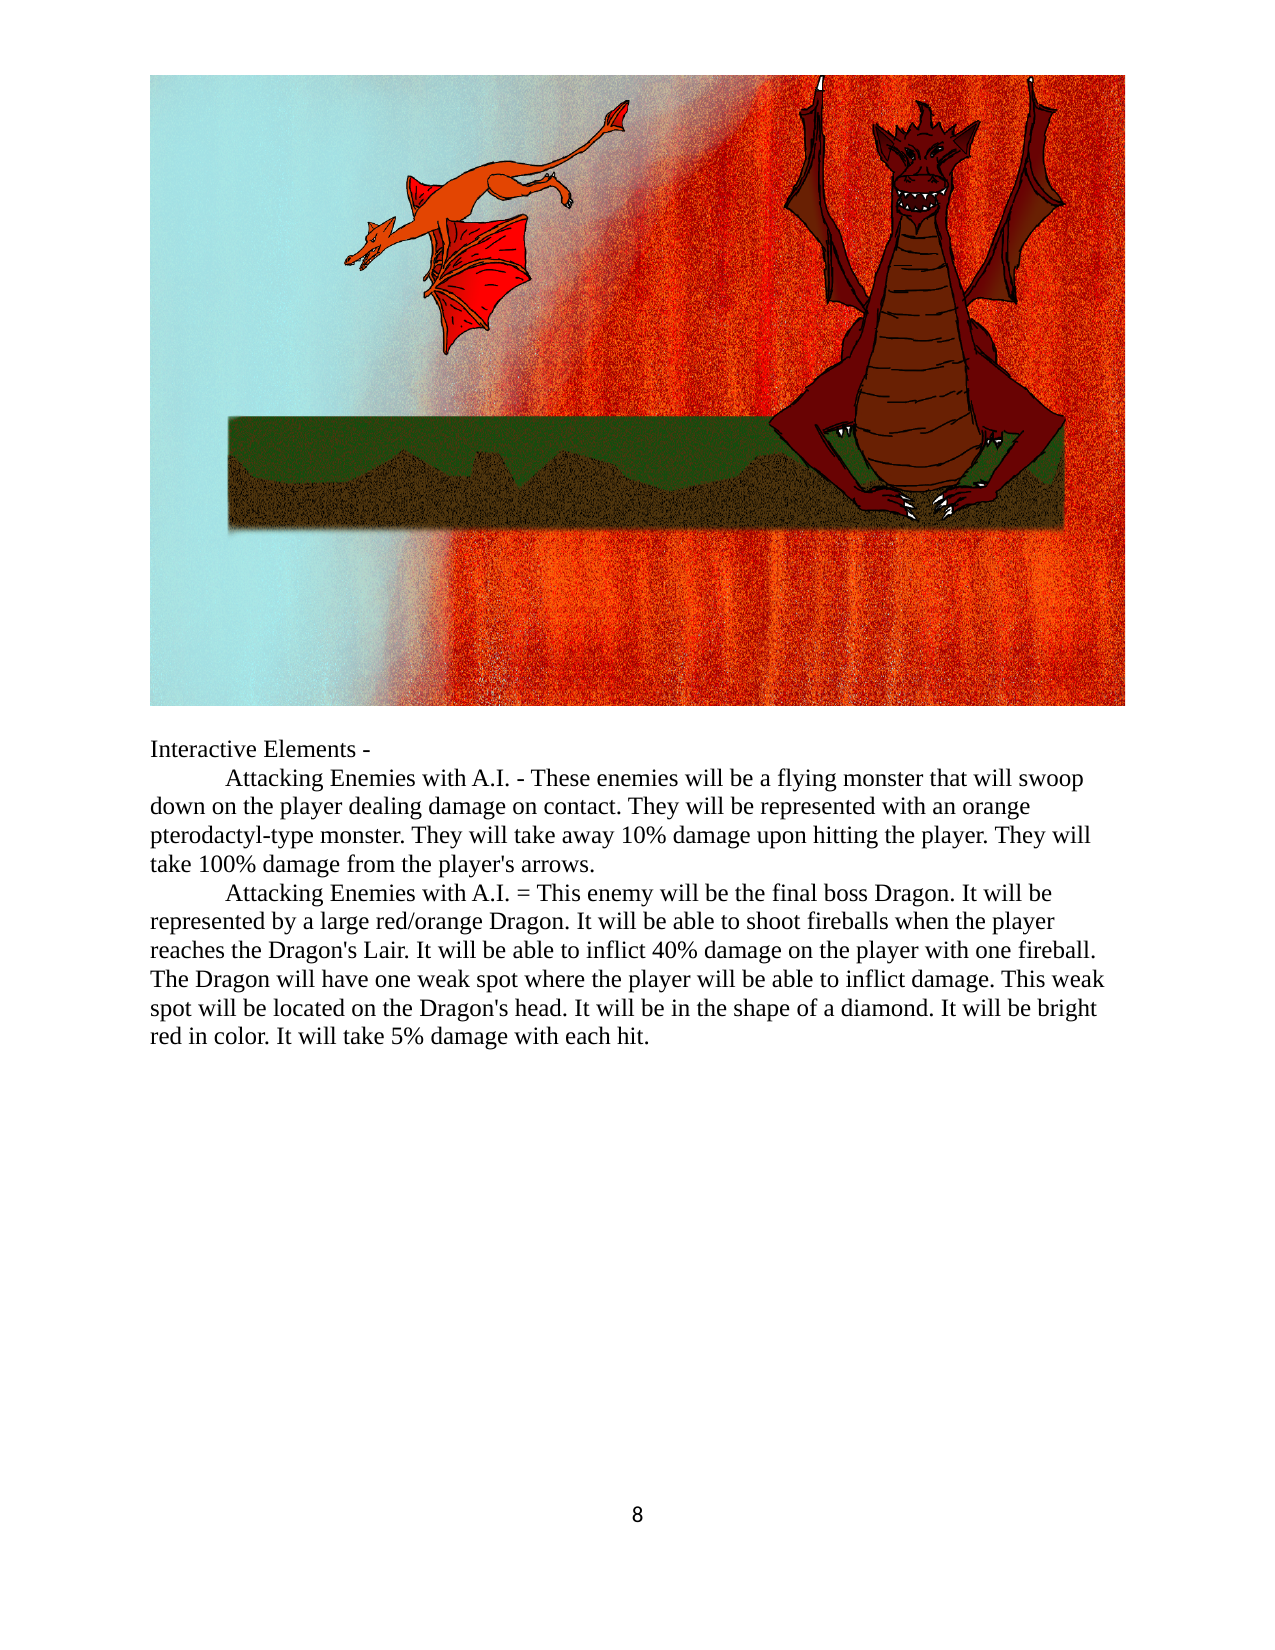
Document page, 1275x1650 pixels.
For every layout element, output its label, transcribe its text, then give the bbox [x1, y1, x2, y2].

text Attacking Enemies with A.I. - These enemies will be a flying monster that will swoop down on the player dealing damage on contact. They will be represented with an orange pterodactyl-type monster. They will take away 10% damage upon hitting the player. They will take 100% damage from the player's arrows. [150, 763, 1125, 878]
text Attacking Enemies with A.I. = This enemy will be the final boss Dragon. It will be represented by a large red/orange Dragon. It will be able to shoot fireballs when the player reaches the Dragon's Lair. It will be able to inflict 40% damage on the player with one fireball. The Dragon will have one weak spot where the player will be able to inflict damage. This weak spot will be located on the Dragon's head. It will be in the shape of a diamond. It will be bright red in color. It will take 5% damage with each hit. [150, 878, 1125, 1050]
text Interactive Elements - [150, 734, 1125, 763]
